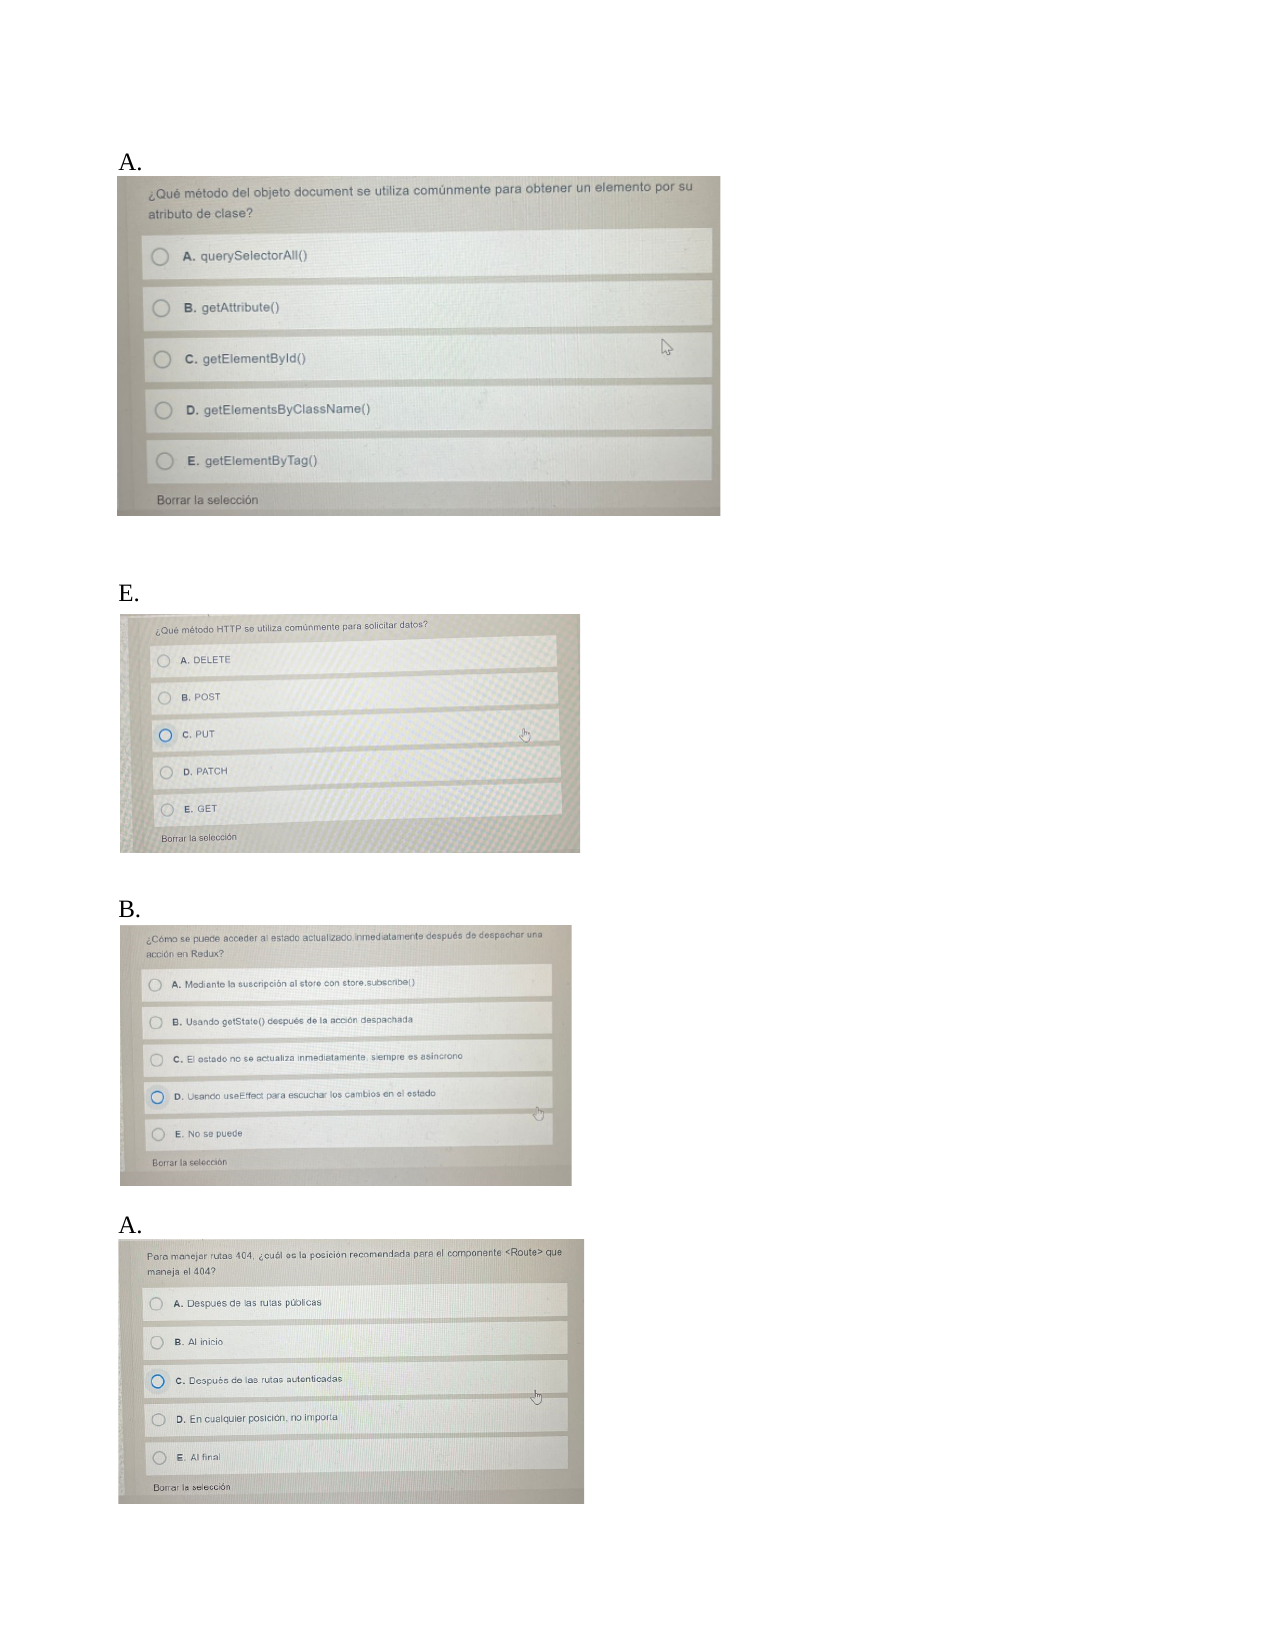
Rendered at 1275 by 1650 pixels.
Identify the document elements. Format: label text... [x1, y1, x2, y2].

text B. [118, 894, 1157, 923]
picture [118, 1239, 585, 1504]
picture [117, 176, 721, 516]
picture [120, 614, 581, 853]
text E. [118, 578, 1157, 607]
text A. [118, 147, 1157, 176]
picture [120, 925, 572, 1186]
text A. [118, 1211, 1157, 1239]
